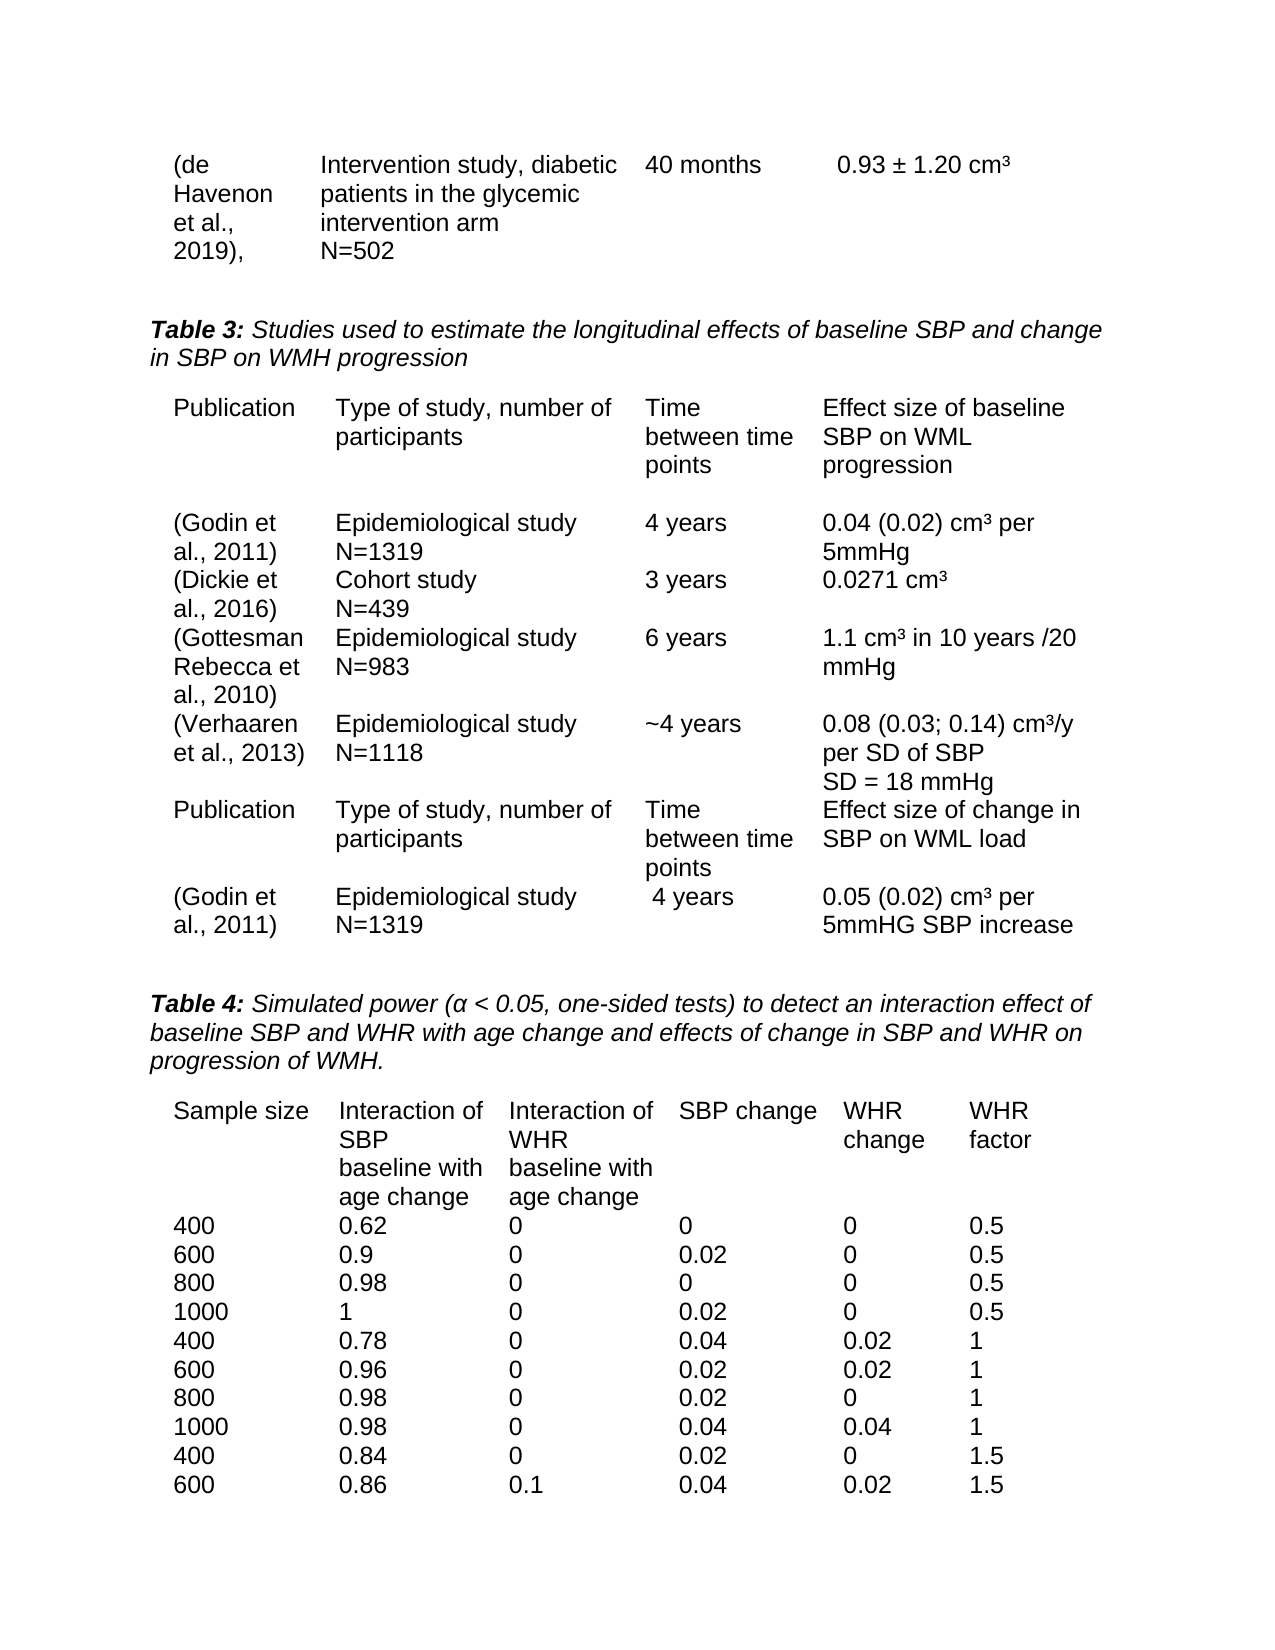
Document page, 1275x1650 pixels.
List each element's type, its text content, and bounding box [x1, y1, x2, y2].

table_header WHR change [832, 1096, 958, 1211]
table_cell 0.62 [327, 1211, 497, 1239]
table_cell ~4 years [634, 709, 811, 795]
table_cell 40 months [634, 150, 826, 265]
table_cell 800 [162, 1383, 327, 1412]
table_cell 0.86 [327, 1470, 497, 1498]
table_header WHR factor [958, 1096, 1084, 1211]
table_cell 0.5 [958, 1268, 1084, 1297]
table_cell 4 years [634, 882, 811, 939]
table_cell 0 [498, 1326, 667, 1354]
table_cell 0 [832, 1383, 958, 1412]
table_cell 4 years [634, 508, 811, 565]
table_cell 0 [498, 1268, 667, 1297]
table_cell Time between time points [634, 795, 811, 882]
table_cell 0.98 [327, 1383, 497, 1412]
text Table 4: Simulated power (α < 0.05, one-sided tests) to detect an interaction effect of baseline SBP and WHR with age change and effects of change in SBP and WHR on progression of WMH. [150, 989, 1125, 1075]
table_cell 0 [498, 1240, 667, 1268]
table_cell 0.1 [498, 1470, 667, 1498]
table_cell Type of study, number of participants [324, 795, 634, 882]
table_cell 400 [162, 1441, 327, 1469]
table_cell 1 [958, 1383, 1084, 1412]
table_cell (Godin et al., 2011) [162, 882, 324, 939]
table_cell 0.04 [667, 1470, 832, 1498]
table_cell 1.5 [958, 1441, 1084, 1469]
table_cell 0.0271 cm³ [811, 565, 1121, 623]
table_cell 0 [498, 1412, 667, 1441]
table_cell 400 [162, 1211, 327, 1239]
table_cell (Godin et al., 2011) [162, 508, 324, 565]
table_cell 0.93 ± 1.20 cm³ [826, 150, 1151, 265]
table_cell 600 [162, 1355, 327, 1383]
table_cell 600 [162, 1470, 327, 1498]
table_cell 0.98 [327, 1268, 497, 1297]
table_header Sample size [162, 1096, 327, 1211]
table_cell 0.02 [667, 1441, 832, 1469]
table_cell 1 [958, 1355, 1084, 1383]
table_cell (Gottesman Rebecca et al., 2010) [162, 623, 324, 709]
table_cell 0.04 (0.02) cm³ per 5mmHg [811, 508, 1121, 565]
table_header Interaction of WHR baseline with age change [498, 1096, 667, 1211]
table_cell 400 [162, 1326, 327, 1354]
table_cell 0.05 (0.02) cm³ per 5mmHG SBP increase [811, 882, 1121, 939]
table_cell 0.04 [667, 1412, 832, 1441]
table_cell (de Havenon et al., 2019), [162, 150, 309, 265]
table_cell 0 [498, 1297, 667, 1326]
table_header Interaction of SBP baseline with age change [327, 1096, 497, 1211]
table_cell 0 [832, 1441, 958, 1469]
table_cell 0 [498, 1355, 667, 1383]
table_header Time between time points [634, 393, 811, 508]
table_header SBP change [667, 1096, 832, 1211]
table_cell 1000 [162, 1412, 327, 1441]
table_cell 0.78 [327, 1326, 497, 1354]
table_cell 0.08 (0.03; 0.14) cm³/y per SD of SBP SD = 18 mmHg [811, 709, 1121, 795]
table_cell 0.04 [832, 1412, 958, 1441]
table_cell Epidemiological study N=1118 [324, 709, 634, 795]
table_cell 1000 [162, 1297, 327, 1326]
table_cell 0.98 [327, 1412, 497, 1441]
table_cell 1 [958, 1326, 1084, 1354]
table_cell 0 [832, 1240, 958, 1268]
table_cell 600 [162, 1240, 327, 1268]
table_cell (Dickie et al., 2016) [162, 565, 324, 623]
table_cell 0.9 [327, 1240, 497, 1268]
table_cell 0.02 [667, 1355, 832, 1383]
table_cell 0.02 [832, 1470, 958, 1498]
table_cell 0.02 [667, 1383, 832, 1412]
table_cell Cohort study N=439 [324, 565, 634, 623]
table_cell 0 [498, 1441, 667, 1469]
table_cell 0 [832, 1268, 958, 1297]
table_cell 0.5 [958, 1297, 1084, 1326]
table_header Type of study, number of participants [324, 393, 634, 508]
table_cell 0.04 [667, 1326, 832, 1354]
table_cell Epidemiological study N=983 [324, 623, 634, 709]
table_cell 0.96 [327, 1355, 497, 1383]
table_cell 0 [667, 1268, 832, 1297]
table_cell (Verhaaren et al., 2013) [162, 709, 324, 795]
table_cell Effect size of change in SBP on WML load [811, 795, 1121, 882]
table_cell 1.5 [958, 1470, 1084, 1498]
table_cell 0 [832, 1297, 958, 1326]
table_cell 0.5 [958, 1211, 1084, 1239]
table_cell 0.02 [832, 1326, 958, 1354]
table_cell 1 [958, 1412, 1084, 1441]
table_cell 0 [832, 1211, 958, 1239]
table_cell 0.02 [667, 1240, 832, 1268]
table_cell 0.5 [958, 1240, 1084, 1268]
table_header Effect size of baseline SBP on WML progression [811, 393, 1121, 508]
table_cell 0 [498, 1383, 667, 1412]
table_cell Publication [162, 795, 324, 882]
table_cell 0 [667, 1211, 832, 1239]
table_cell 0.84 [327, 1441, 497, 1469]
table_cell Epidemiological study N=1319 [324, 882, 634, 939]
table_cell 800 [162, 1268, 327, 1297]
table_cell Intervention study, diabetic patients in the glycemic intervention arm N=502 [309, 150, 634, 265]
table_cell 6 years [634, 623, 811, 709]
table_cell 1.1 cm³ in 10 years /20 mmHg [811, 623, 1121, 709]
table_cell 1 [327, 1297, 497, 1326]
table_cell 0 [498, 1211, 667, 1239]
table_cell 0.02 [832, 1355, 958, 1383]
table_cell 0.02 [667, 1297, 832, 1326]
table_cell 3 years [634, 565, 811, 623]
table_cell Epidemiological study N=1319 [324, 508, 634, 565]
text Table 3: Studies used to estimate the longitudinal effects of baseline SBP and change in SBP on WMH progression [150, 314, 1125, 372]
table_header Publication [162, 393, 324, 508]
